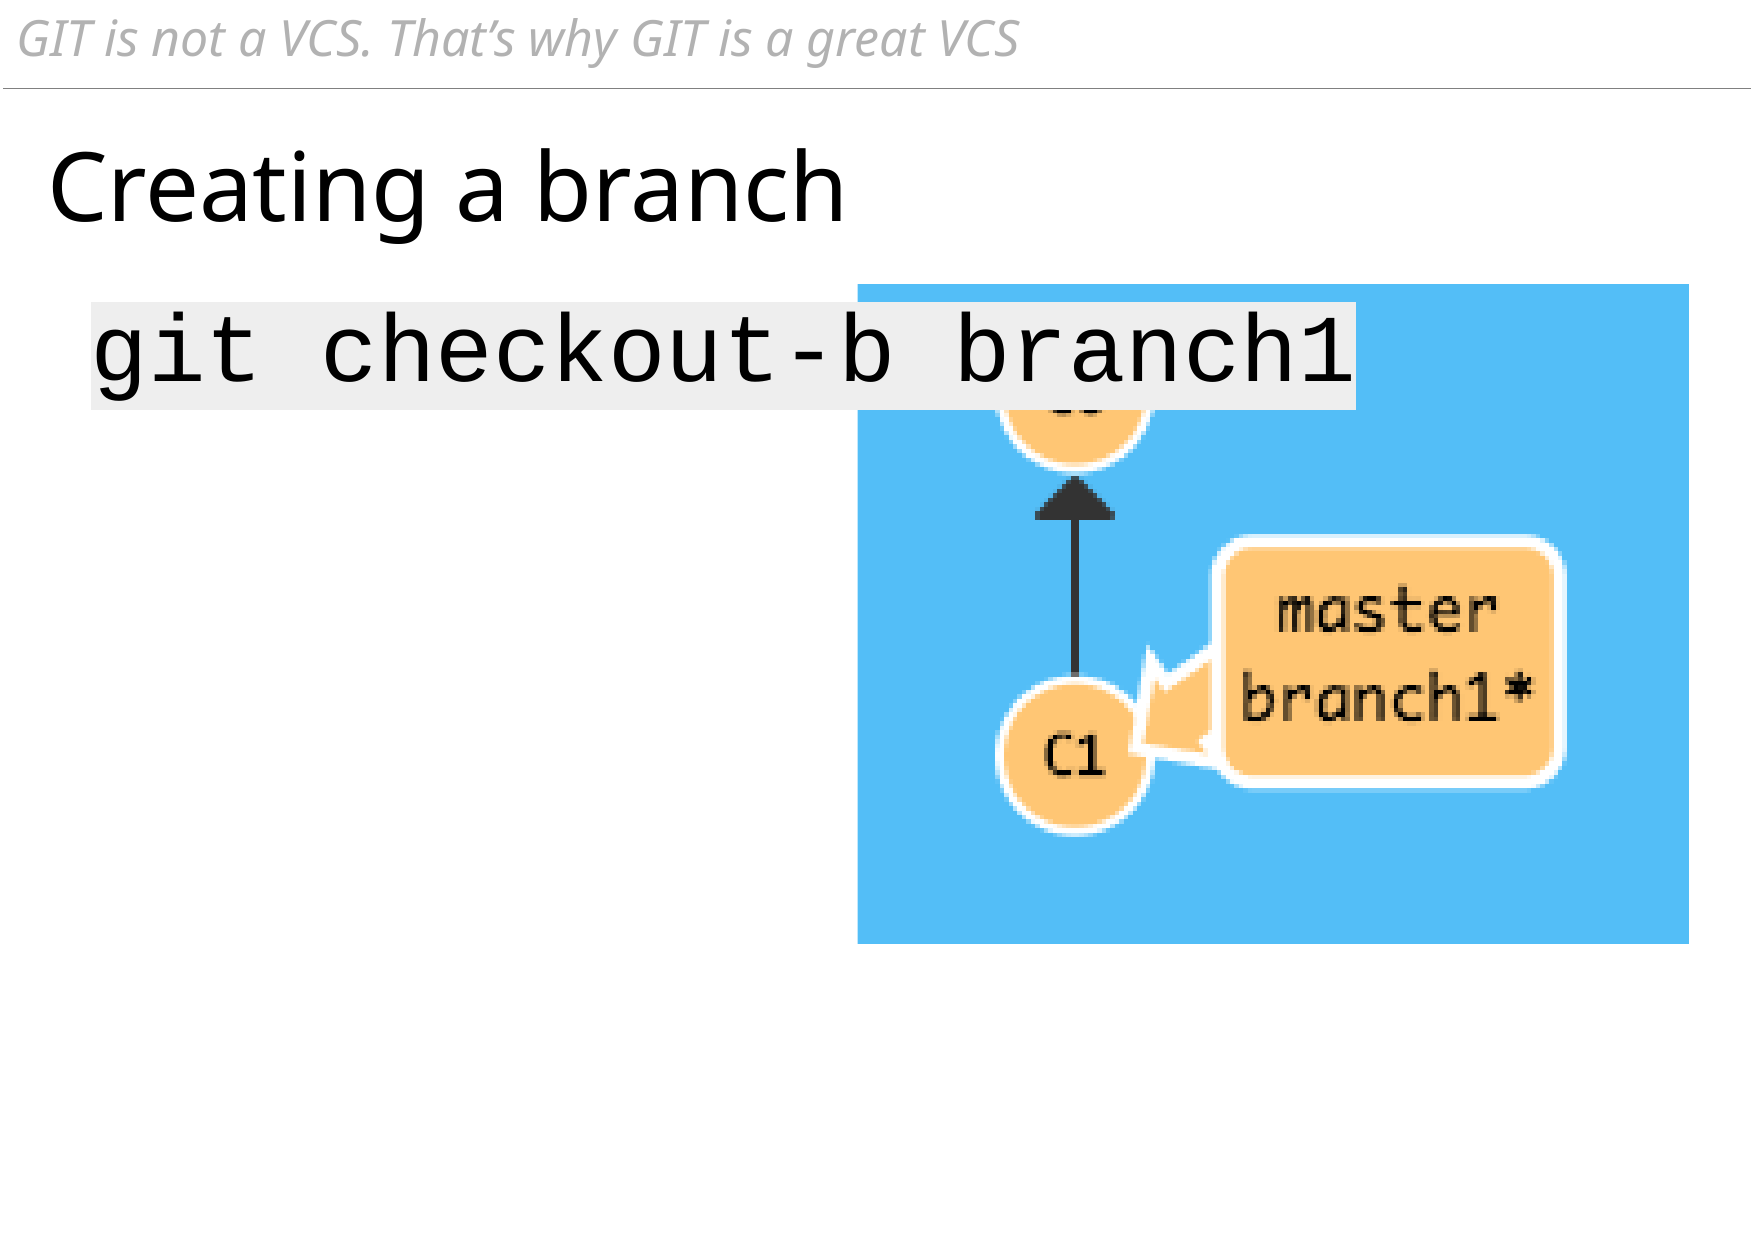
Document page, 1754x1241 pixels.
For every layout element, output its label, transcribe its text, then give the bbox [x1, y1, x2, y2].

text git checkout-b branch1 [3, 302, 857, 410]
picture [857, 284, 1689, 944]
text git checkout-b branch1 [1689, 302, 1751, 410]
text Creating a branch [3, 118, 1751, 250]
picture [857, 336, 880, 376]
